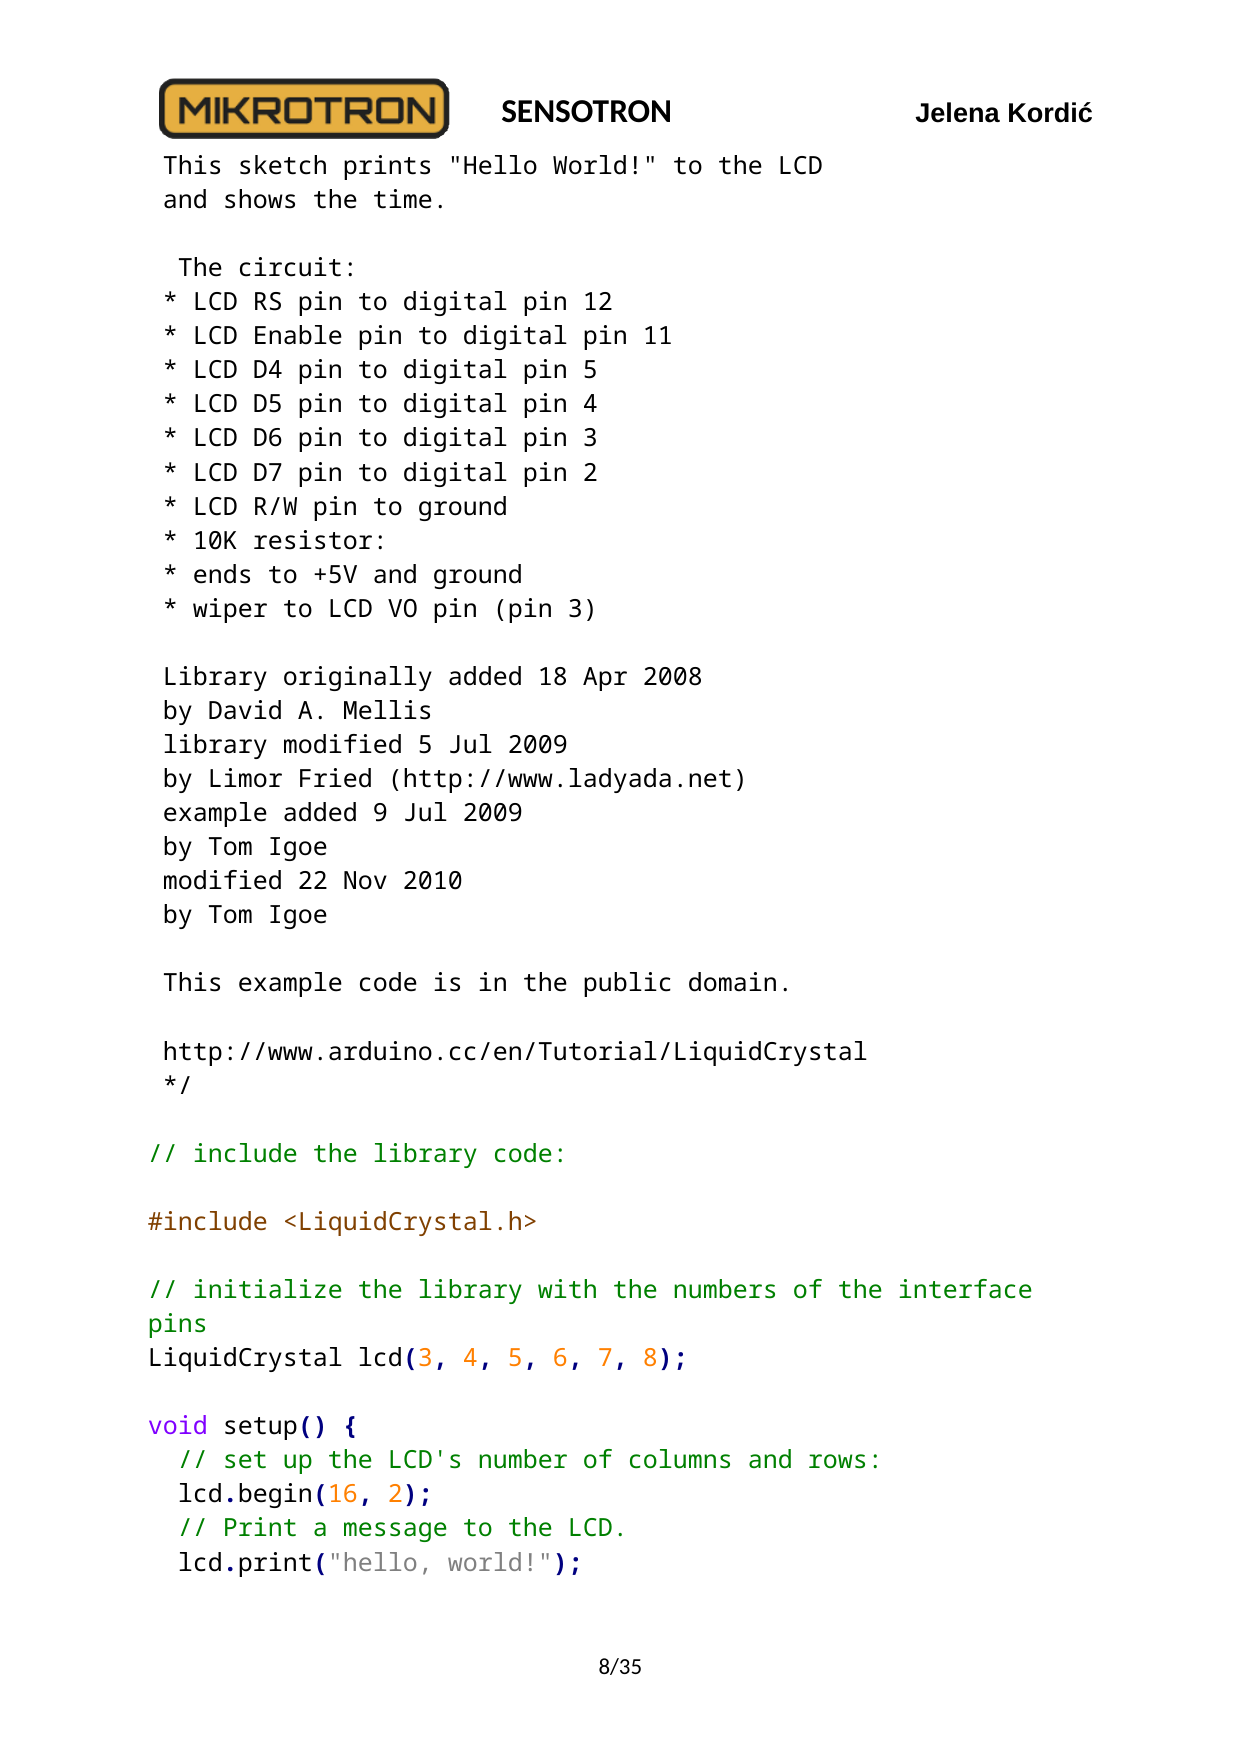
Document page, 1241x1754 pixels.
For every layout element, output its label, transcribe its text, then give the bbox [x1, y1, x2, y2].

text */ [148, 1067, 1093, 1101]
text example added 9 Jul 2009 [148, 795, 1093, 829]
text by Tom Igoe [148, 897, 1093, 931]
text * wiper to LCD VO pin (pin 3) [148, 590, 1093, 624]
text lcd.begin(16, 2); [148, 1476, 1093, 1510]
text * LCD RS pin to digital pin 12 [148, 284, 1093, 318]
text by David A. Mellis [148, 693, 1093, 727]
text // include the library code: [148, 1135, 1093, 1169]
text This sketch prints "Hello World!" to the LCD [148, 148, 1093, 182]
text http://www.arduino.cc/en/Tutorial/LiquidCrystal [148, 1033, 1093, 1067]
text library modified 5 Jul 2009 [148, 727, 1093, 761]
text * LCD D7 pin to digital pin 2 [148, 454, 1093, 488]
text * LCD D6 pin to digital pin 3 [148, 420, 1093, 454]
text lcd.print("hello, world!"); [148, 1544, 1093, 1578]
text * LCD Enable pin to digital pin 11 [148, 318, 1093, 352]
text * 10K resistor: [148, 522, 1093, 556]
text This example code is in the public domain. [148, 965, 1093, 999]
text * LCD D5 pin to digital pin 4 [148, 386, 1093, 420]
text modified 22 Nov 2010 [148, 863, 1093, 897]
text * LCD R/W pin to ground [148, 488, 1093, 522]
text // Print a message to the LCD. [148, 1510, 1093, 1544]
text * LCD D4 pin to digital pin 5 [148, 352, 1093, 386]
text #include <LiquidCrystal.h> [148, 1203, 1093, 1238]
text by Tom Igoe [148, 829, 1093, 863]
text by Limor Fried (http://www.ladyada.net) [148, 761, 1093, 795]
text void setup() { [148, 1408, 1093, 1442]
text // set up the LCD's number of columns and rows: [148, 1442, 1093, 1476]
text The circuit: [148, 250, 1093, 284]
text * ends to +5V and ground [148, 556, 1093, 590]
text Library originally added 18 Apr 2008 [148, 658, 1093, 693]
text // initialize the library with the numbers of the interface pins [148, 1272, 1093, 1340]
text LiquidCrystal lcd(3, 4, 5, 6, 7, 8); [148, 1340, 1093, 1374]
text and shows the time. [148, 182, 1093, 216]
